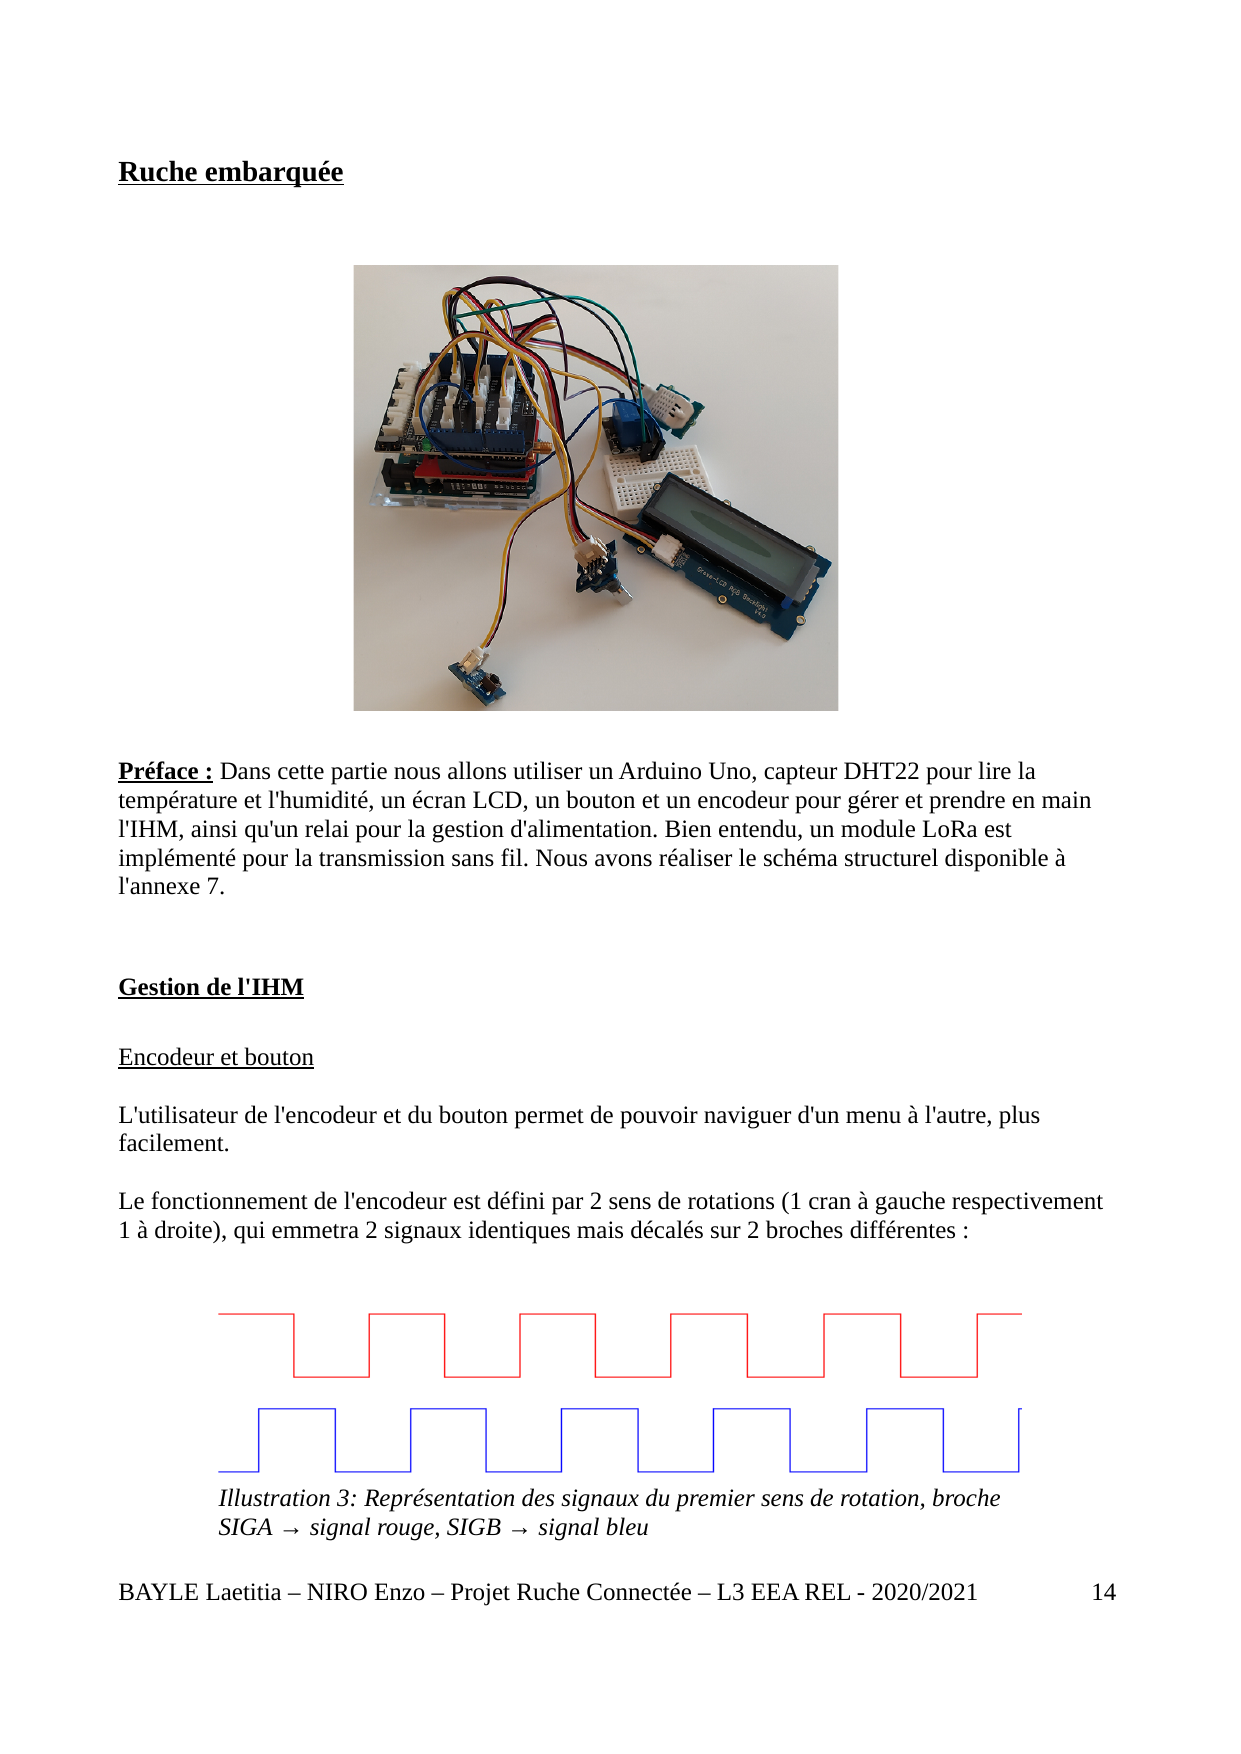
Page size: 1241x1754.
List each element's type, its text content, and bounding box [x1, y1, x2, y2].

text Encodeur et bouton [118, 1042, 1122, 1071]
text Le fonctionnement de l'encodeur est défini par 2 sens de rotations (1 cran à gauche respectivement 1 à droite), qui emmetra 2 signaux identiques mais décalés sur 2 broches différentes : [118, 1186, 1122, 1243]
subtitle Ruche embarquée [118, 154, 1122, 188]
picture [353, 265, 839, 711]
text Préface : Dans cette partie nous allons utiliser un Arduino Uno, capteur DHT22 pour lire la température et l'humidité, un écran LCD, un bouton et un encodeur pour gérer et prendre en main l'IHM, ainsi qu'un relai pour la gestion d'alimentation. Bien entendu, un module LoRa est implémenté pour la transmission sans fil. Nous avons réaliser le schéma structurel disponible à l'annexe 7. [118, 756, 1122, 900]
text Illustration 3: Représentation des signaux du premier sens de rotation, broche SIGA → signal rouge, SIGB → signal bleu [218, 1484, 1022, 1541]
picture [218, 1282, 1022, 1484]
text L'utilisateur de l'encodeur et du bouton permet de pouvoir naviguer d'un menu à l'autre, plus facilement. [118, 1100, 1122, 1157]
subtitle Gestion de l'IHM [118, 972, 1122, 1001]
